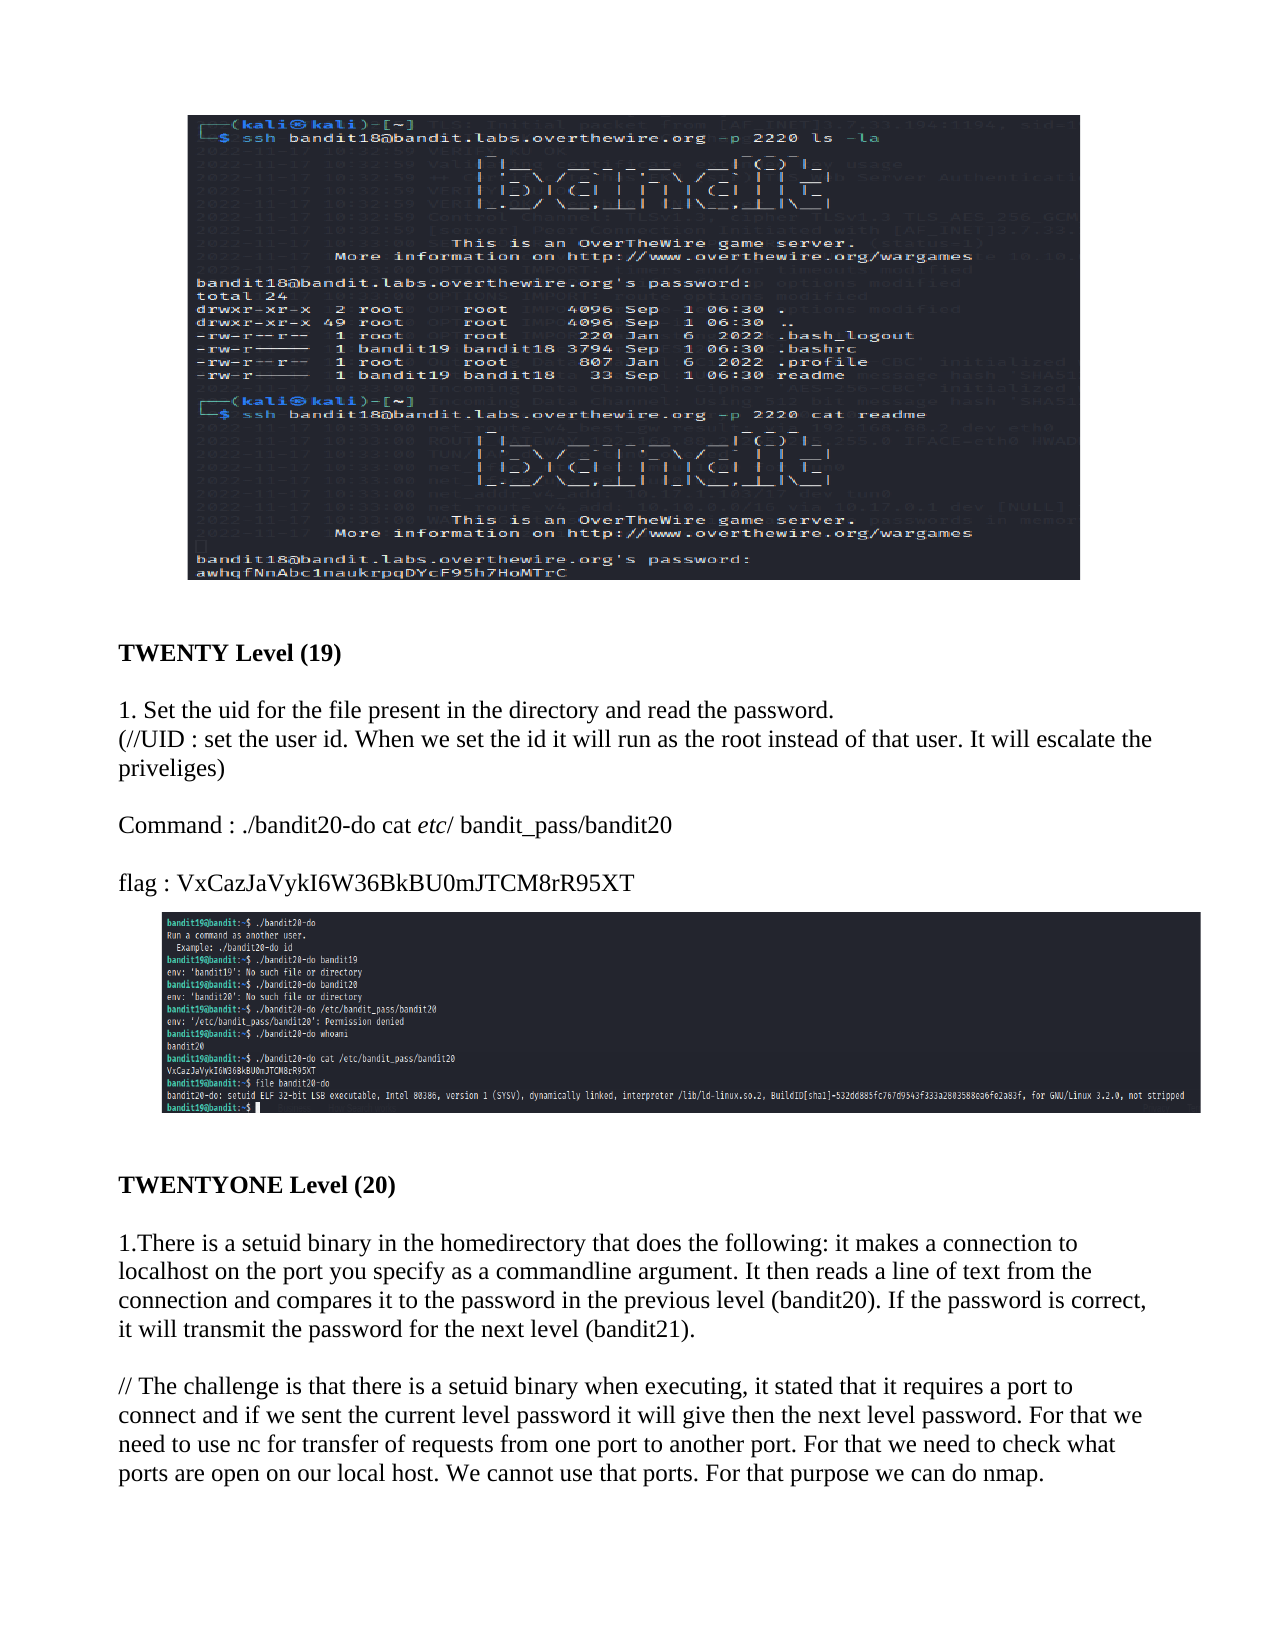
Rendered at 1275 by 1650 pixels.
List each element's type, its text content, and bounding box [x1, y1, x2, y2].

text flag : VxCazJaVykI6W36BkBU0mJTCM8rR95XT [118, 868, 1157, 896]
picture [187, 115, 1080, 580]
picture [161, 912, 1201, 1113]
text 1.There is a setuid binary in the homedirectory that does the following: it makes a connection to localhost on the port you specify as a commandline argument. It then reads a line of text from the connection and compares it to the password in the previous level (bandit20). If the password is correct, it will transmit the password for the next level (bandit21). [118, 1228, 1157, 1343]
text Command : ./bandit20-do cat etc/ bandit_pass/bandit20 [118, 810, 1157, 839]
text 1. Set the uid for the file present in the directory and read the password. [118, 695, 1157, 724]
text // The challenge is that there is a setuid binary when executing, it stated that it requires a port to connect and if we sent the current level password it will give then the next level password. For that we need to use nc for transfer of requests from one port to another port. For that we need to check what ports are open on our local host. We cannot use that ports. For that purpose we can do nmap. [118, 1371, 1157, 1486]
text TWENTYONE Level (20) [118, 1170, 1157, 1199]
text (//UID : set the user id. When we set the id it will run as the root instead of that user. It will escalate the priveliges) [118, 724, 1157, 781]
text TWENTY Level (19) [118, 638, 1157, 666]
